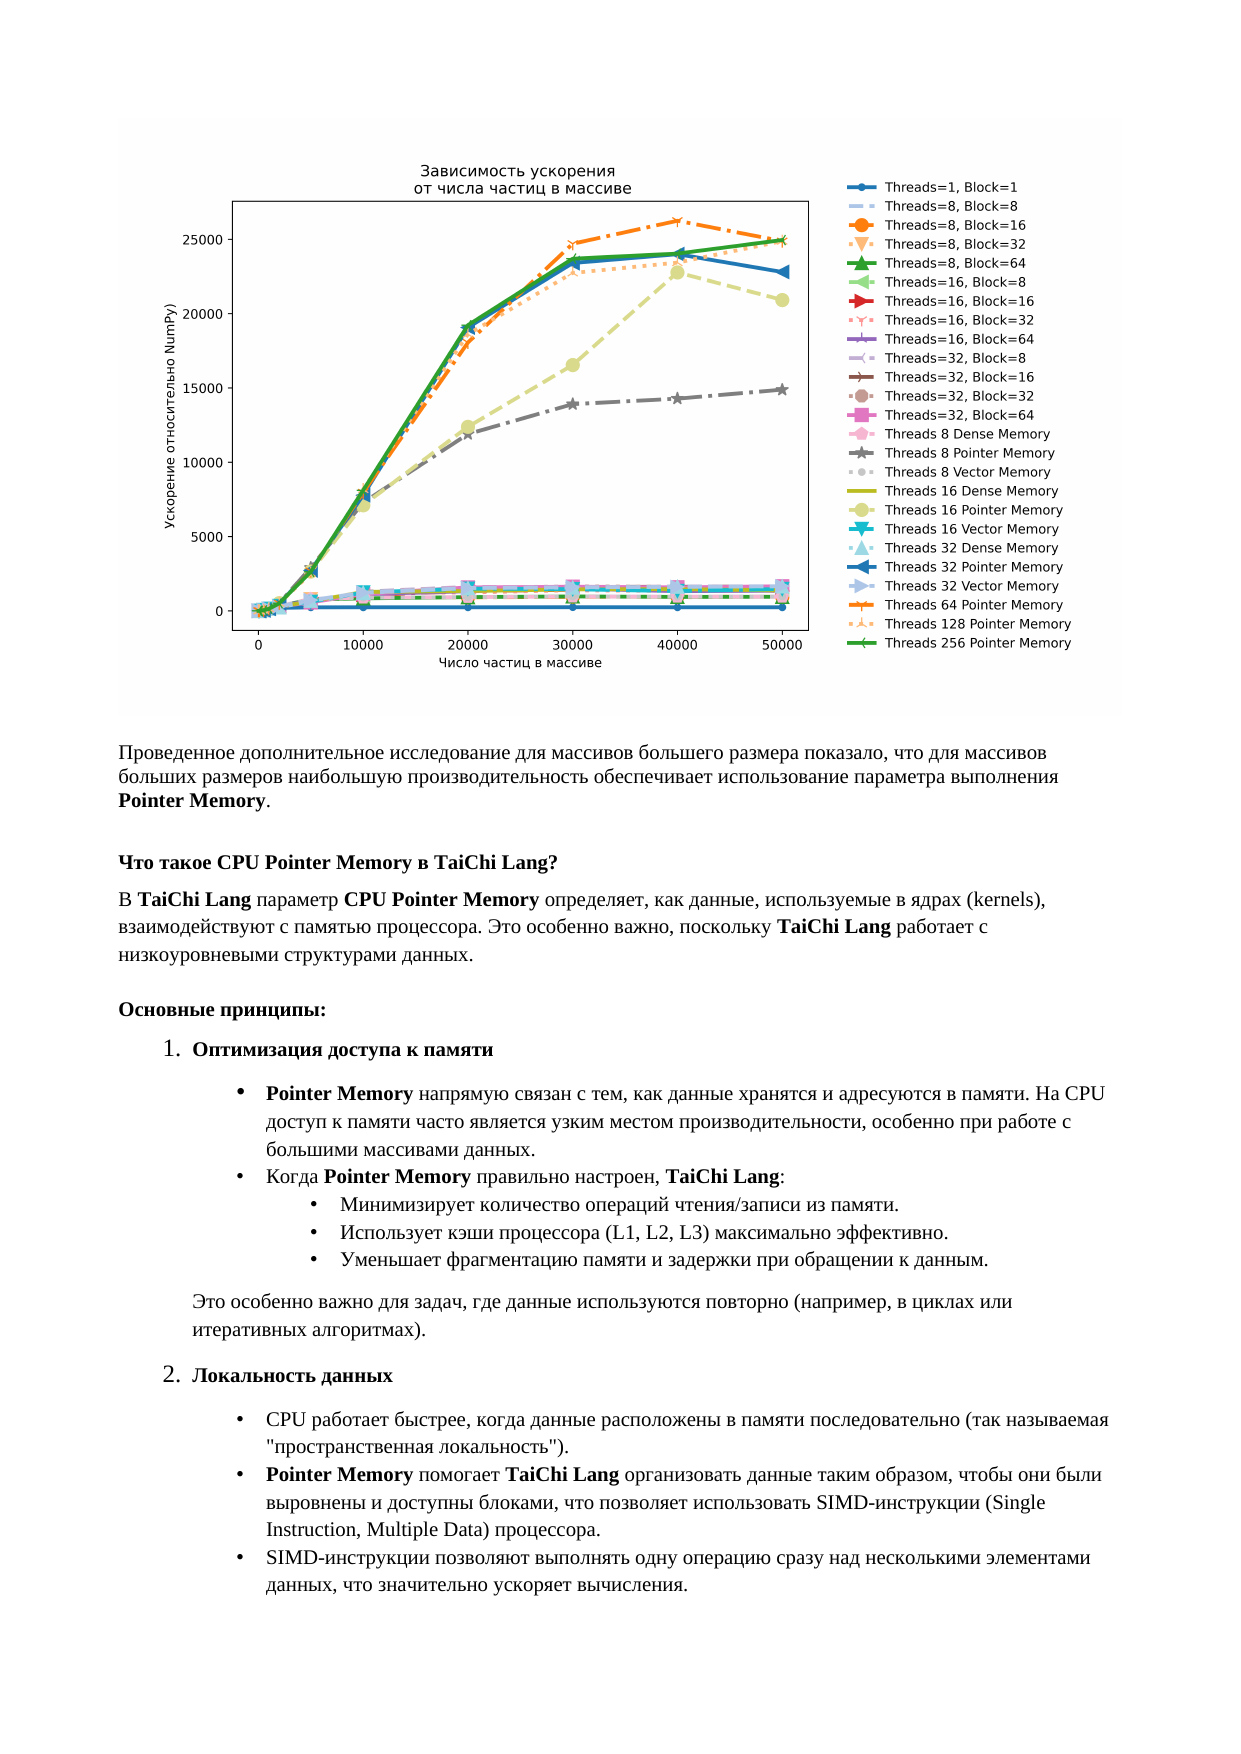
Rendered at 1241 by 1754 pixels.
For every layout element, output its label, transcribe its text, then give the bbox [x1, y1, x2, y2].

text Проведенное дополнительное исследование для массивов большего размера показало, что для массивов больших размеров наибольшую производительность обеспечивает использование параметра выполнения Pointer Memory. [118, 740, 1122, 812]
list Pointer Memory напрямую связан с тем, как данные хранятся и адресуются в памяти. На CPU доступ к памяти часто является узким местом производительности, особенно при работе с большими массивами данных. [236, 1081, 1122, 1161]
list Это особенно важно для задач, где данные используются повторно (например, в циклах или итеративных алгоритмах). [162, 1289, 1122, 1341]
text В TaiChi Lang параметр CPU Pointer Memory определяет, как данные, используемые в ядрах (kernels), взаимодействуют с памятью процессора. Это особенно важно, поскольку TaiChi Lang работает с низкоуровневыми структурами данных. [118, 887, 1122, 966]
list Локальность данных [162, 1359, 1122, 1388]
subtitle Что такое CPU Pointer Memory в TaiChi Lang? [118, 850, 1122, 874]
list Минимизирует количество операций чтения/записи из памяти. [310, 1192, 1122, 1216]
list Использует кэши процессора (L1, L2, L3) максимально эффективно. [310, 1219, 1122, 1244]
list Когда Pointer Memory правильно настроен, TaiChi Lang: [236, 1164, 1122, 1188]
subtitle Основные принципы: [118, 997, 1122, 1021]
list Уменьшает фрагментацию памяти и задержки при обращении к данным. [310, 1247, 1122, 1271]
list Pointer Memory помогает TaiChi Lang организовать данные таким образом, чтобы они были выровнены и доступны блоками, что позволяет использовать SIMD-инструкции (Single Instruction, Multiple Data) процессора. [236, 1462, 1122, 1541]
list Оптимизация доступа к памяти [162, 1033, 1122, 1062]
list CPU работает быстрее, когда данные расположены в памяти последовательно (так называемая "пространственная локальность"). [236, 1407, 1122, 1458]
picture [118, 118, 1123, 716]
list SIMD-инструкции позволяют выполнять одну операцию сразу над несколькими элементами данных, что значительно ускоряет вычисления. [236, 1545, 1122, 1596]
